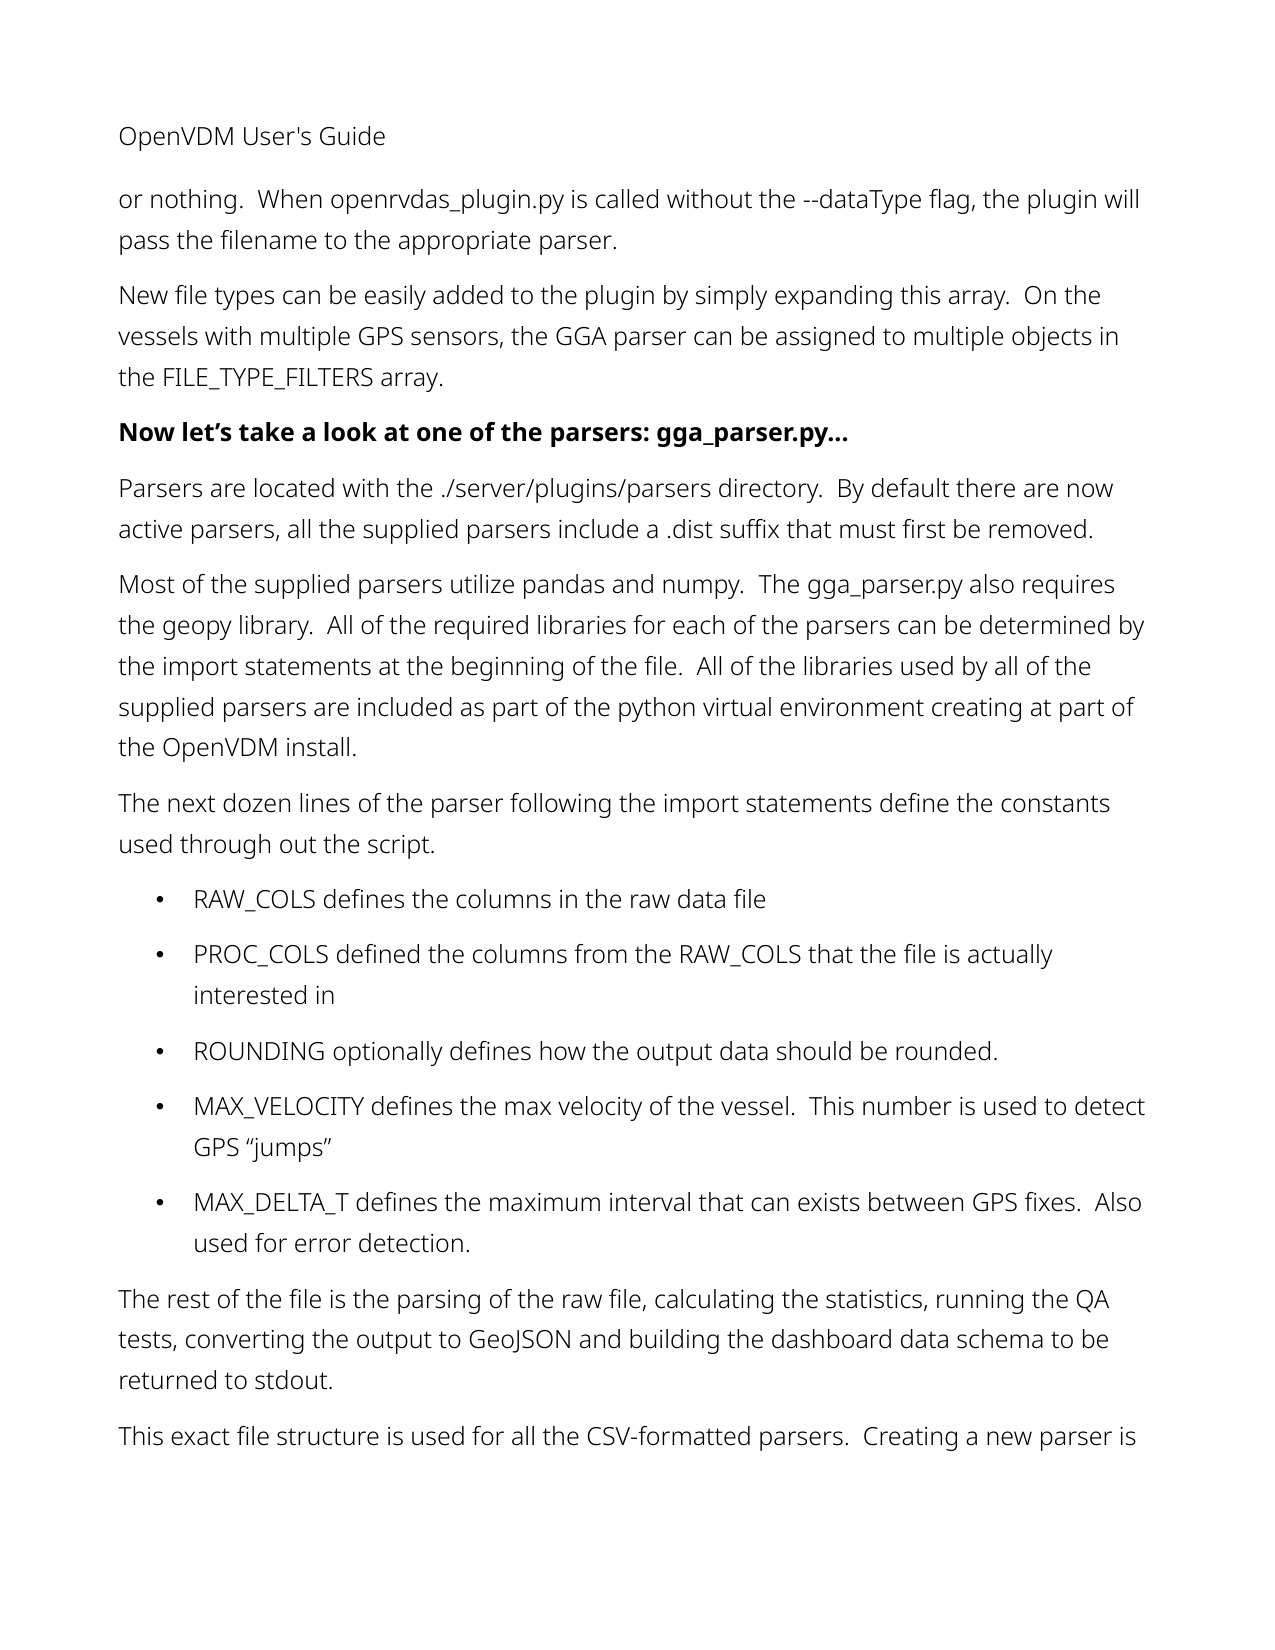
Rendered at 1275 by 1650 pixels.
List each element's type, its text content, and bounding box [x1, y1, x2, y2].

text The next dozen lines of the parser following the import statements define the constants used through out the script. [118, 785, 1157, 860]
text This exact file structure is used for all the CSV-formatted parsers. Creating a new parser is [118, 1418, 1157, 1452]
text The rest of the file is the parsing of the raw file, calculating the statistics, running the QA tests, converting the output to GeoJSON and building the dashboard data schema to be returned to stdout. [118, 1281, 1157, 1397]
list ROUNDING optionally defines how the output data should be rounded. [156, 1033, 1157, 1067]
text New file types can be easily added to the plugin by simply expanding this array. On the vessels with multiple GPS sensors, the GGA parser can be assigned to multiple objects in the FILE_TYPE_FILTERS array. [118, 278, 1157, 394]
text Now let’s take a look at one of the parsers: gga_parser.py... [118, 415, 1157, 449]
text or nothing. When openrvdas_plugin.py is called without the --dataType flag, the plugin will pass the filename to the appropriate parser. [118, 182, 1157, 257]
list MAX_VELOCITY defines the max velocity of the vessel. This number is used to detect GPS “jumps” [156, 1089, 1157, 1164]
list MAX_DELTA_T defines the maximum interval that can exists between GPS fixes. Also used for error detection. [156, 1185, 1157, 1260]
list RAW_COLS defines the columns in the raw data file [156, 882, 1157, 916]
text Parsers are located with the ./server/plugins/parsers directory. By default there are now active parsers, all the supplied parsers include a .dist suffix that must first be removed. [118, 470, 1157, 545]
list PROC_COLS defined the columns from the RAW_COLS that the file is actually interested in [156, 937, 1157, 1012]
text Most of the supplied parsers utilize pandas and numpy. The gga_parser.py also requires the geopy library. All of the required libraries for each of the parsers can be determined by the import statements at the beginning of the file. All of the libraries used by all of the supplied parsers are included as part of the python virtual environment creating at part of the OpenVDM install. [118, 567, 1157, 764]
